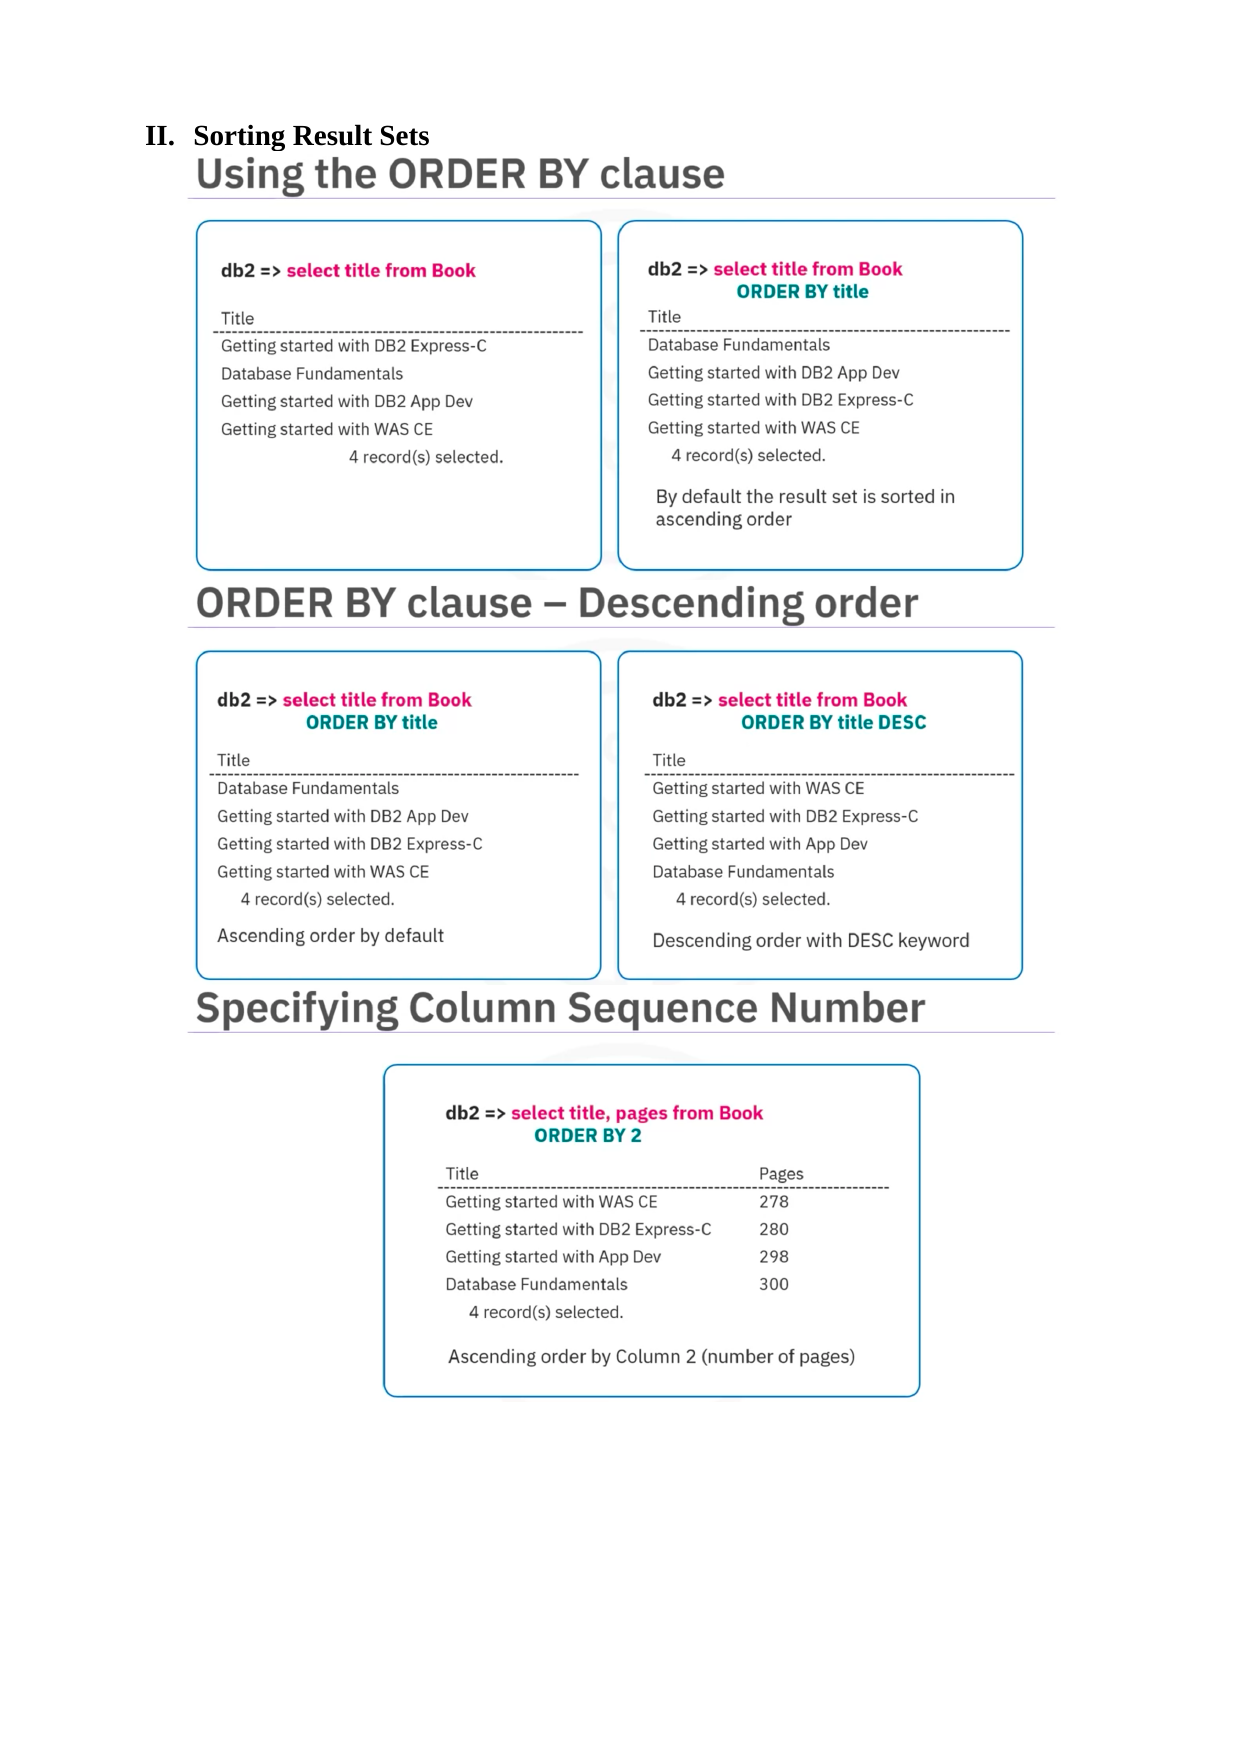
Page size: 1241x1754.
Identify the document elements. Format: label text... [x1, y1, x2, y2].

list Sorting Result Sets [175, 118, 1122, 151]
picture [118, 151, 1123, 1402]
